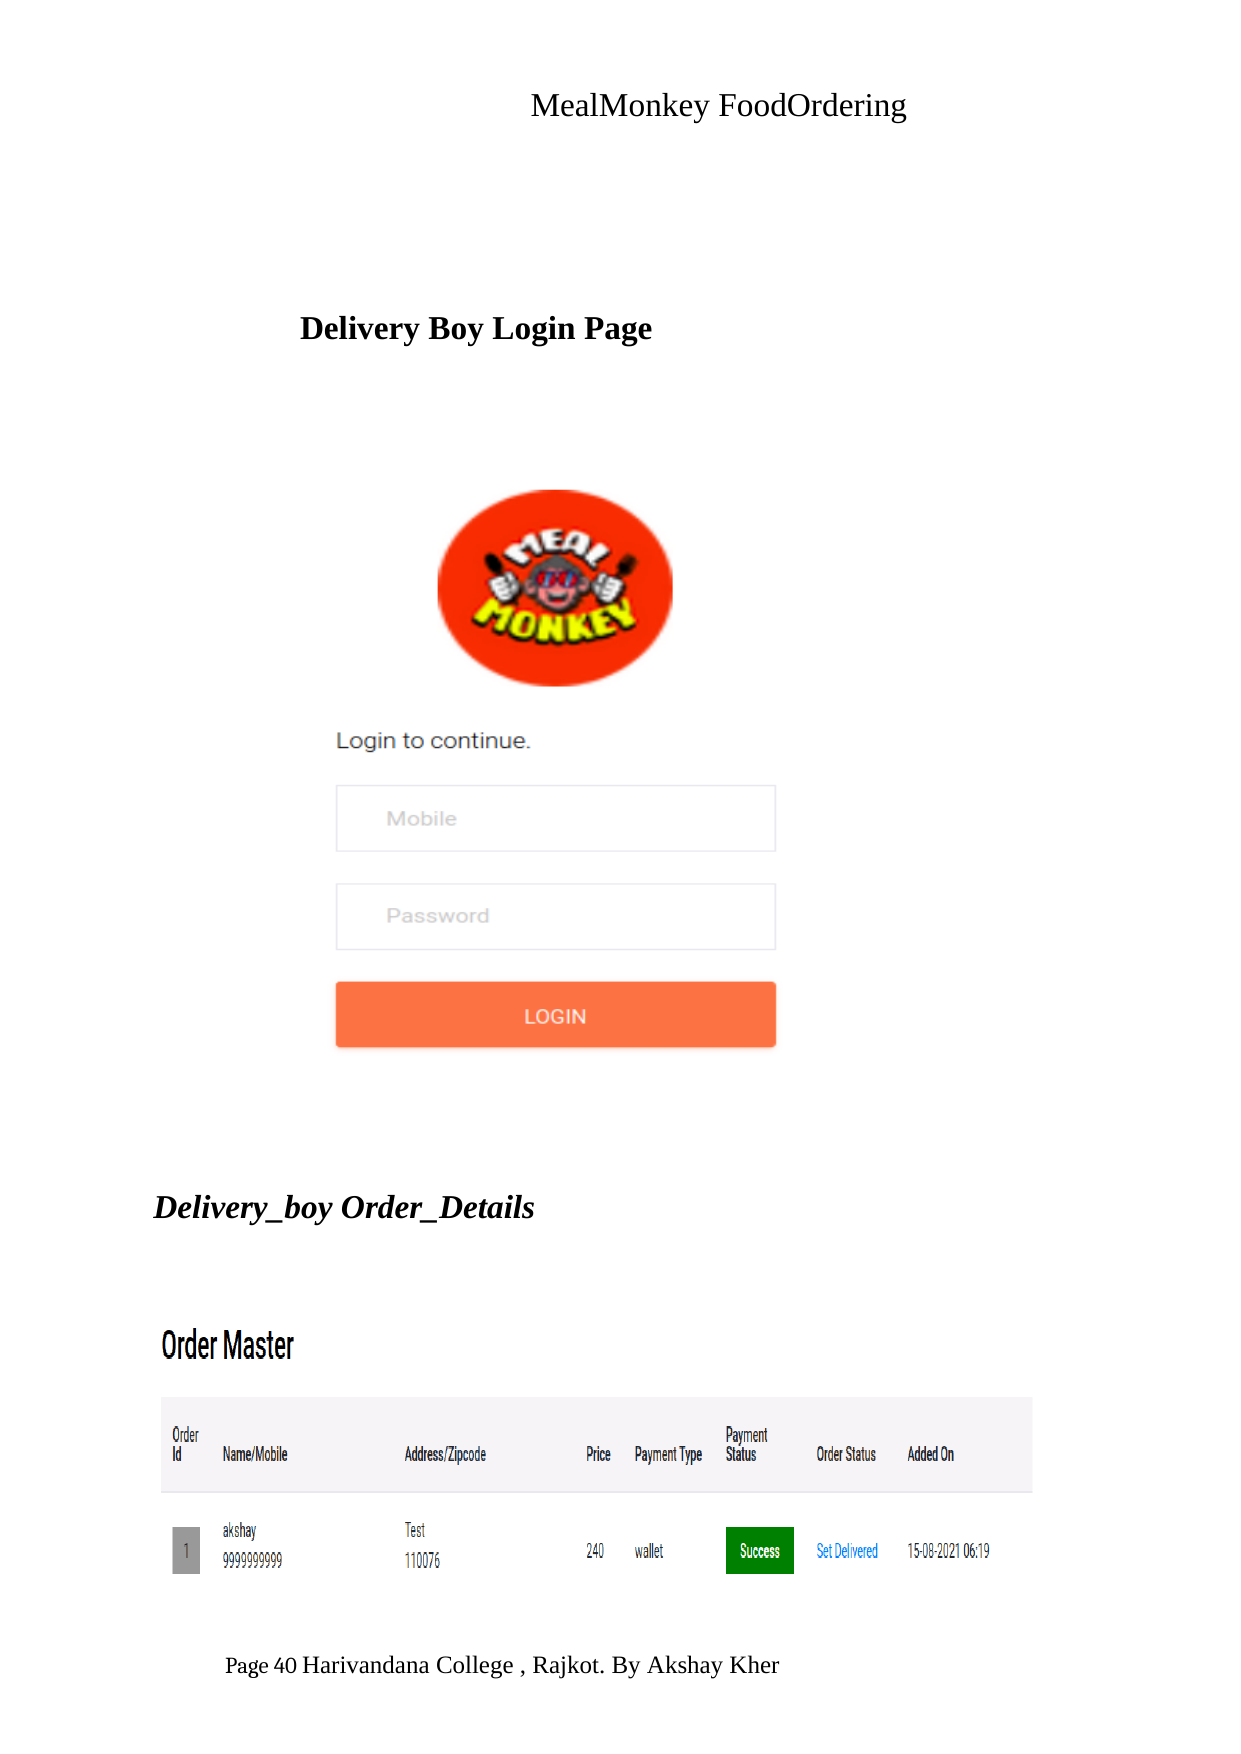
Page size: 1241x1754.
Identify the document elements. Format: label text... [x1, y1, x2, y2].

picture [261, 427, 850, 1109]
text Delivery_boy Order_Details [153, 1187, 1227, 1226]
picture [139, 1280, 1054, 1651]
text Delivery Boy Login Page [300, 308, 1227, 346]
